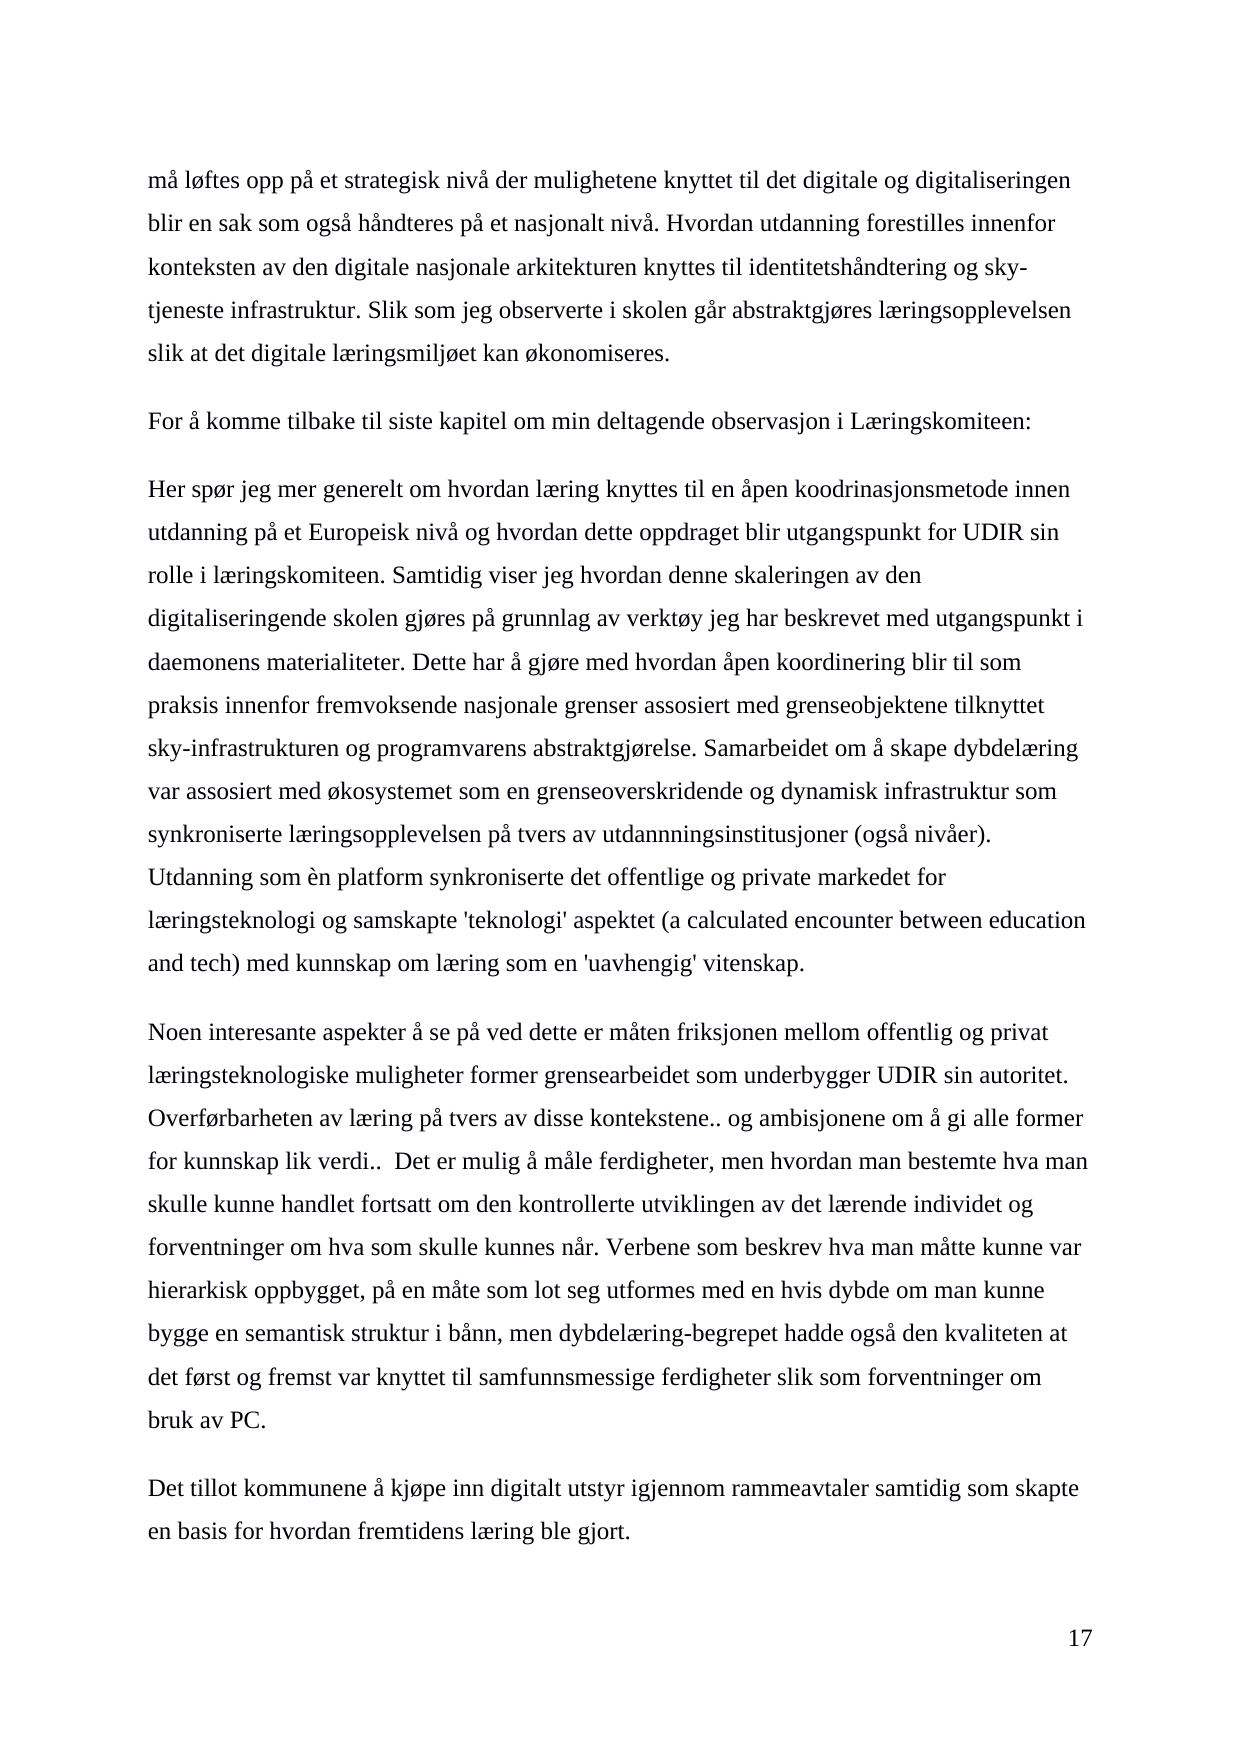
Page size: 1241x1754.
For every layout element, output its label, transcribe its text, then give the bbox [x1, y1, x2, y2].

text Her spør jeg mer generelt om hvordan læring knyttes til en åpen koodrinasjonsmetode innen utdanning på et Europeisk nivå og hvordan dette oppdraget blir utgangspunkt for UDIR sin rolle i læringskomiteen. Samtidig viser jeg hvordan denne skaleringen av den digitaliseringende skolen gjøres på grunnlag av verktøy jeg har beskrevet med utgangspunkt i daemonens materialiteter. Dette har å gjøre med hvordan åpen koordinering blir til som praksis innenfor fremvoksende nasjonale grenser assosiert med grenseobjektene tilknyttet sky-infrastrukturen og programvarens abstraktgjørelse. Samarbeidet om å skape dybdelæring var assosiert med økosystemet som en grenseoverskridende og dynamisk infrastruktur som synkroniserte læringsopplevelsen på tvers av utdannningsinstitusjoner (også nivåer). Utdanning som èn platform synkroniserte det offentlige og private markedet for læringsteknologi og samskapte 'teknologi' aspektet (a calculated encounter between education and tech) med kunnskap om læring som en 'uavhengig' vitenskap. [148, 474, 1092, 977]
text Det tillot kommunene å kjøpe inn digitalt utstyr igjennom rammeavtaler samtidig som skapte en basis for hvordan fremtidens læring ble gjort. [148, 1473, 1092, 1545]
text må løftes opp på et strategisk nivå der mulighetene knyttet til det digitale og digitaliseringen blir en sak som også håndteres på et nasjonalt nivå. Hvordan utdanning forestilles innenfor konteksten av den digitale nasjonale arkitekturen knyttes til identitetshåndtering og sky-tjeneste infrastruktur. Slik som jeg observerte i skolen går abstraktgjøres læringsopplevelsen slik at det digitale læringsmiljøet kan økonomiseres. [148, 165, 1092, 367]
text For å komme tilbake til siste kapitel om min deltagende observasjon i Læringskomiteen: [148, 406, 1092, 435]
text Noen interesante aspekter å se på ved dette er måten friksjonen mellom offentlig og privat læringsteknologiske muligheter former grensearbeidet som underbygger UDIR sin autoritet. Overførbarheten av læring på tvers av disse kontekstene.. og ambisjonene om å gi alle former for kunnskap lik verdi.. Det er mulig å måle ferdigheter, men hvordan man bestemte hva man skulle kunne handlet fortsatt om den kontrollerte utviklingen av det lærende individet og forventninger om hva som skulle kunnes når. Verbene som beskrev hva man måtte kunne var hierarkisk oppbygget, på en måte som lot seg utformes med en hvis dybde om man kunne bygge en semantisk struktur i bånn, men dybdelæring-begrepet hadde også den kvaliteten at det først og fremst var knyttet til samfunnsmessige ferdigheter slik som forventninger om bruk av PC. [148, 1017, 1092, 1433]
